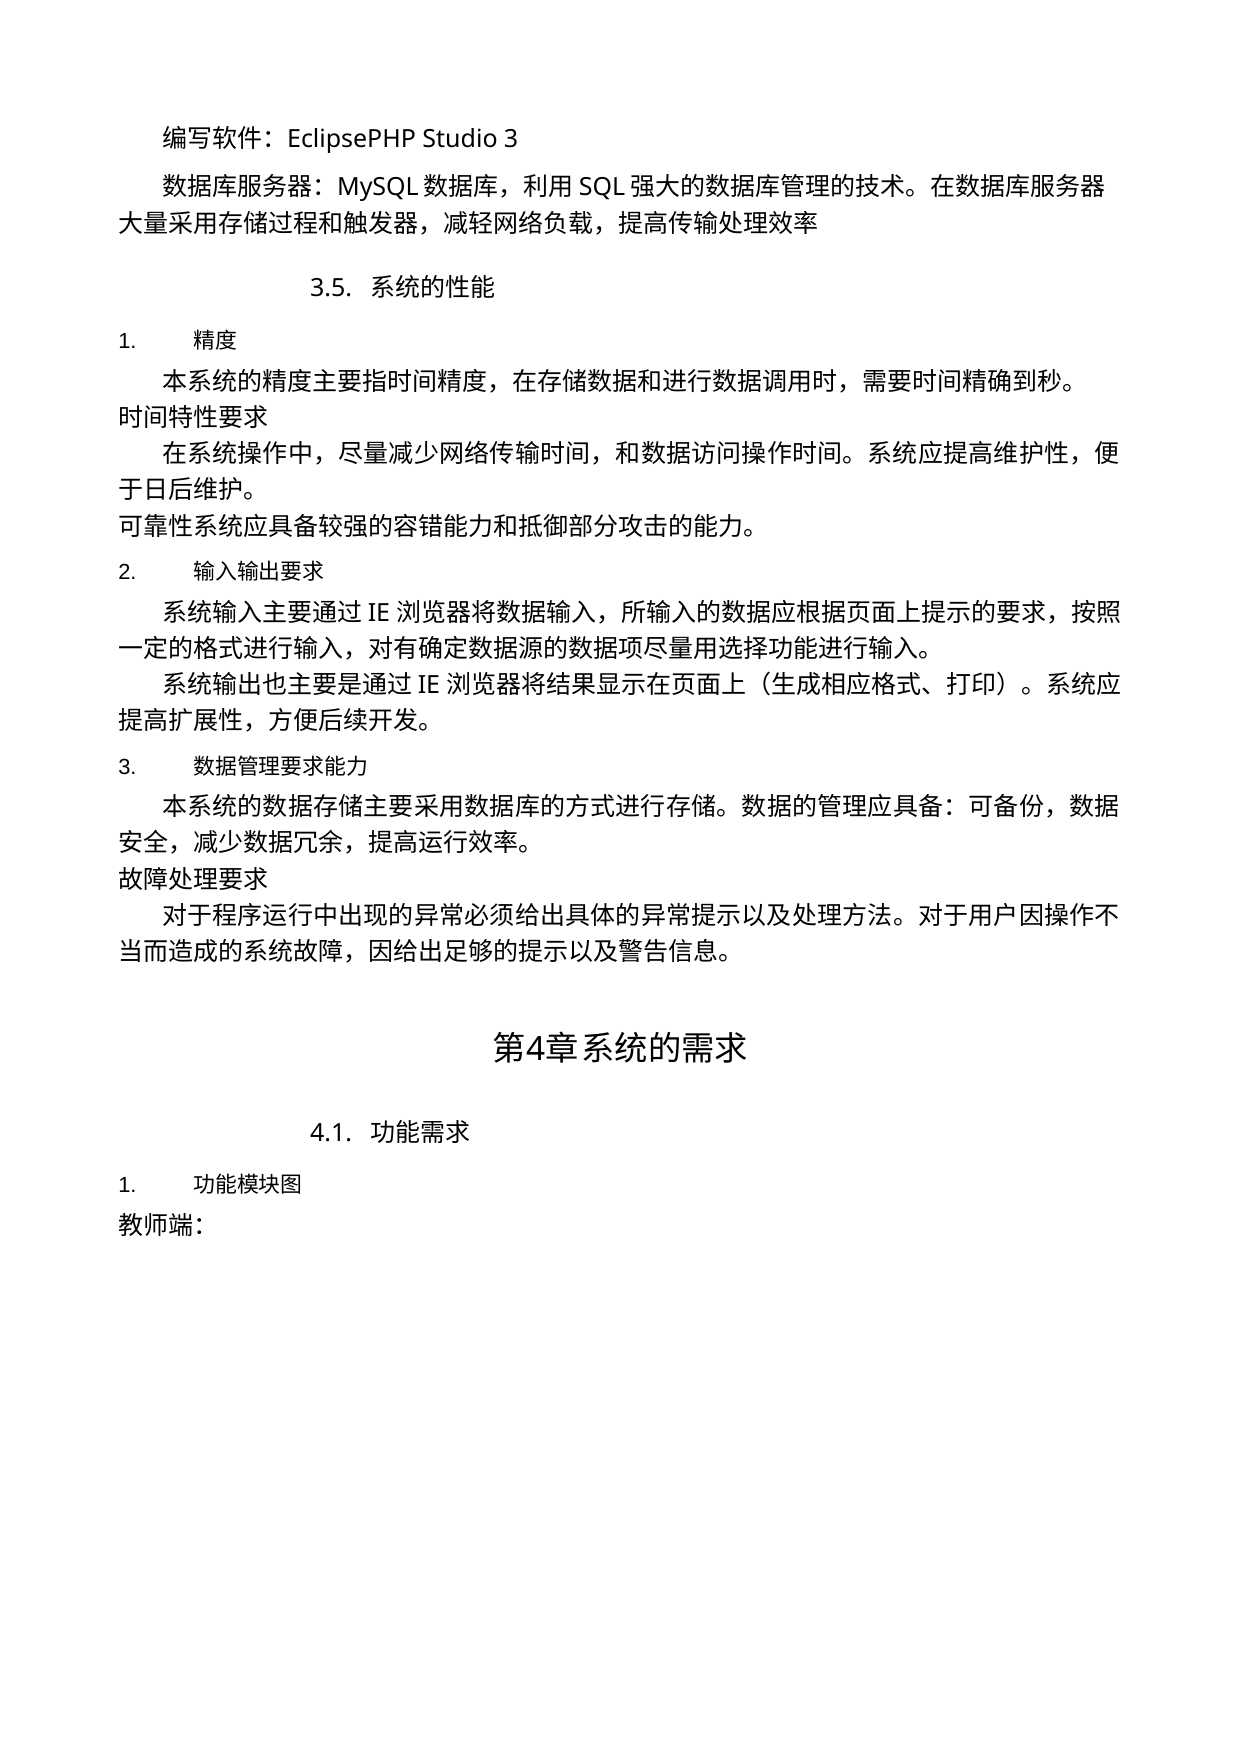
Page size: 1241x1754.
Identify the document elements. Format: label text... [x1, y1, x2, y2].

subtitle 系统的需求 [118, 1022, 1122, 1070]
subtitle 数据管理要求能力 [118, 749, 1122, 780]
text 可靠性系统应具备较强的容错能力和抵御部分攻击的能力。 [118, 506, 1122, 542]
subtitle 功能需求 [310, 1112, 1122, 1148]
text 系统输出也主要是通过 IE 浏览器将结果显示在页面上（生成相应格式、打印）。系统应提高扩展性，方便后续开发。 [118, 664, 1122, 737]
text 时间特性要求 [118, 397, 1122, 433]
subtitle 输入输出要求 [118, 554, 1122, 586]
text 在系统操作中，尽量减少网络传输时间，和数据访问操作时间。系统应提高维护性，便于日后维护。 [118, 433, 1122, 506]
text 编写软件：EclipsePHP Studio 3 [118, 118, 1122, 154]
text 对于程序运行中出现的异常必须给出具体的异常提示以及处理方法。对于用户因操作不当而造成的系统故障，因给出足够的提示以及警告信息。 [118, 895, 1122, 968]
subtitle 精度 [118, 323, 1122, 355]
text 数据库服务器：MySQL数据库，利用SQL强大的数据库管理的技术。在数据库服务器大量采用存储过程和触发器，减轻网络负载，提高传输处理效率 [118, 167, 1122, 239]
text 系统输入主要通过 IE 浏览器将数据输入，所输入的数据应根据页面上提示的要求，按照一定的格式进行输入，对有确定数据源的数据项尽量用选择功能进行输入。 [118, 592, 1122, 664]
text 故障处理要求 [118, 859, 1122, 895]
text 本系统的精度主要指时间精度，在存储数据和进行数据调用时，需要时间精确到秒。 [118, 361, 1122, 397]
subtitle 系统的性能 [310, 268, 1122, 304]
text 本系统的数据存储主要采用数据库的方式进行存储。数据的管理应具备：可备份，数据安全，减少数据冗余，提高运行效率。 [118, 787, 1122, 859]
text 教师端： [118, 1205, 1122, 1242]
subtitle 功能模块图 [118, 1167, 1122, 1199]
